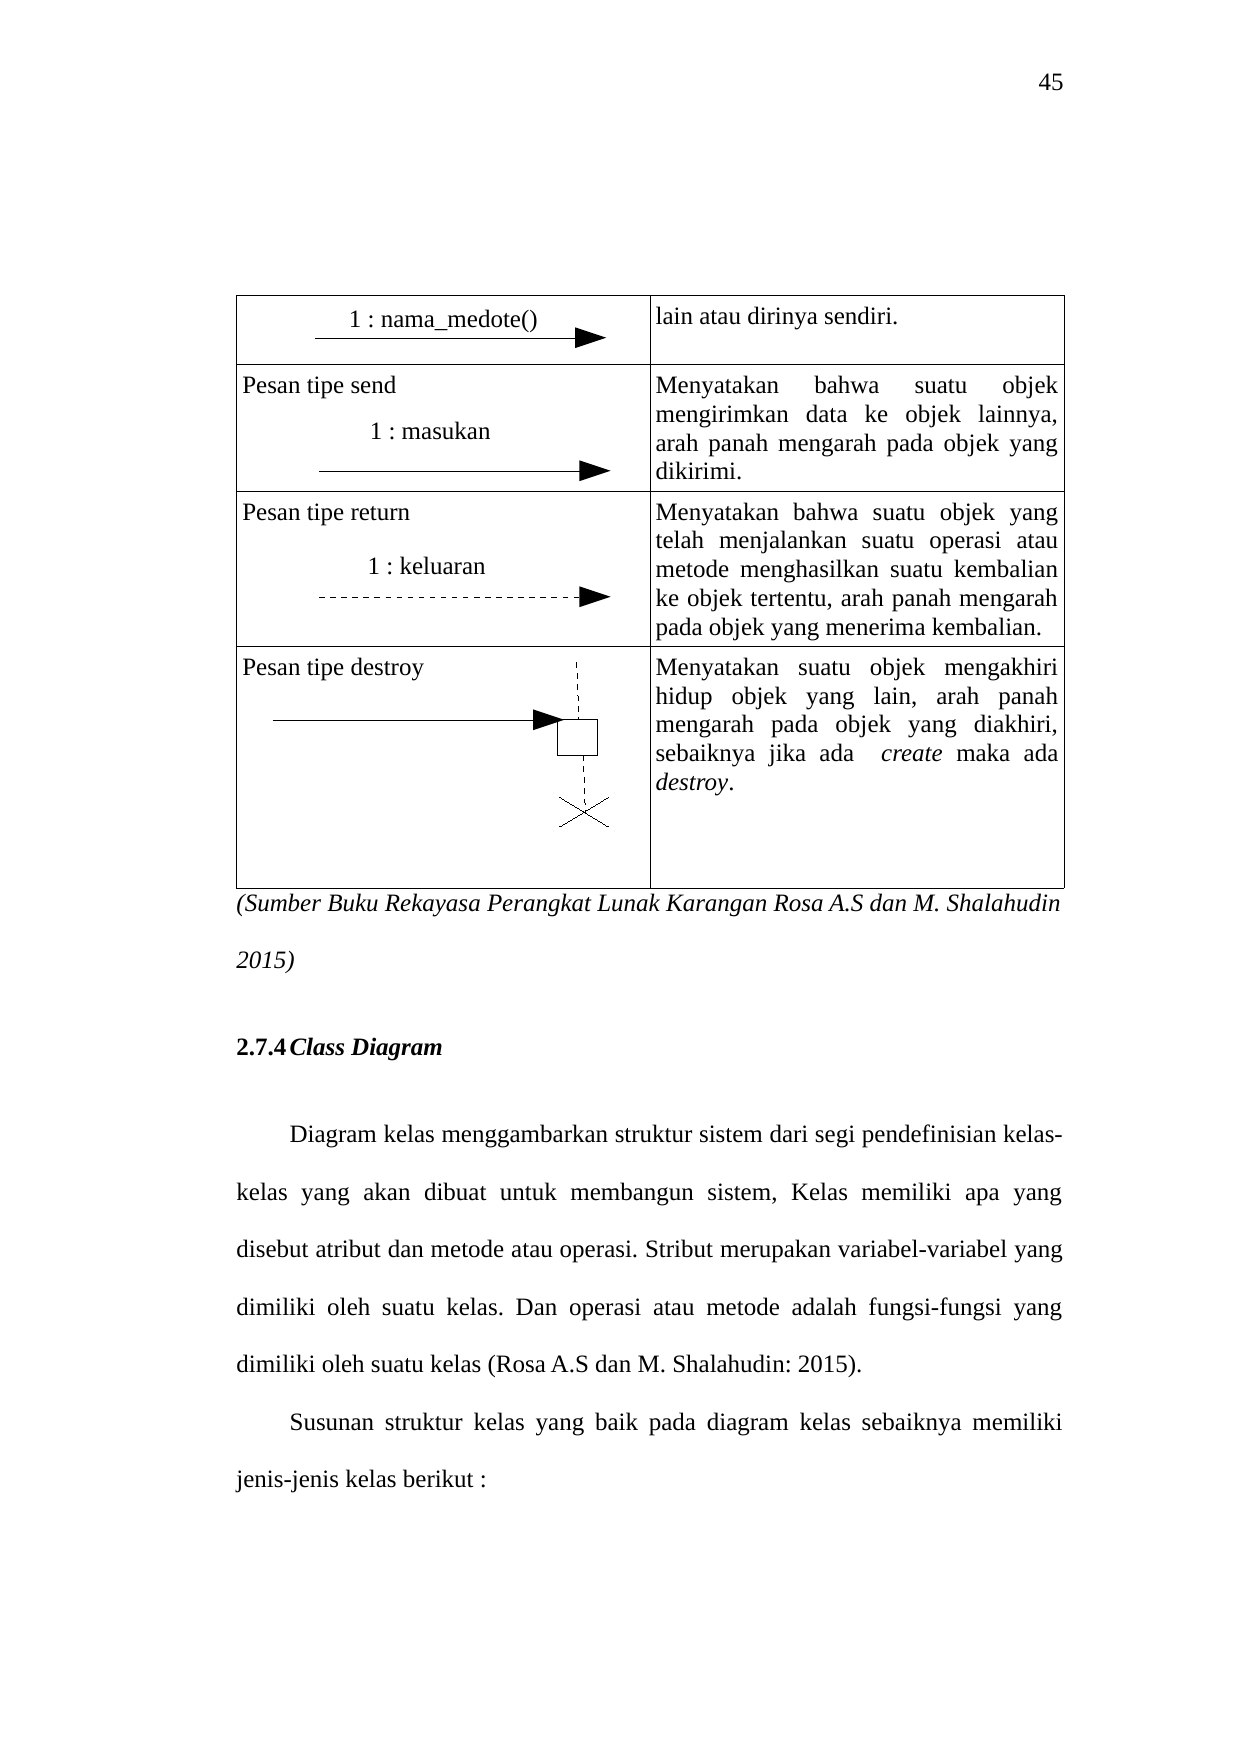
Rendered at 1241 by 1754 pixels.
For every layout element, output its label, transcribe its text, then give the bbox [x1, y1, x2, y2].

table_cell Menyatakan suatu objek mengakhiri hidup objek yang lain, arah panah mengarah pada objek yang diakhiri, sebaiknya jika ada create maka ada destroy. [651, 647, 1064, 888]
text Diagram kelas menggambarkan struktur sistem dari segi pendefinisian kelas-kelas yang akan dibuat untuk membangun sistem, Kelas memiliki apa yang disebut atribut dan metode atau operasi. Stribut merupakan variabel-variabel yang dimiliki oleh suatu kelas. Dan operasi atau metode adalah fungsi-fungsi yang dimiliki oleh suatu kelas (Rosa A.S dan M. Shalahudin: 2015). [236, 1119, 1063, 1378]
table_cell Menyatakan bahwa suatu objek mengirimkan data ke objek lainnya, arah panah mengarah pada objek yang dikirimi. [651, 365, 1064, 491]
table_cell Pesan tipe return [237, 492, 650, 646]
table_cell lain atau dirinya sendiri. [651, 296, 1064, 364]
text Susunan struktur kelas yang baik pada diagram kelas sebaiknya memiliki jenis-jenis kelas berikut : [236, 1407, 1063, 1493]
table_cell Menyatakan bahwa suatu objek yang telah menjalankan suatu operasi atau metode menghasilkan suatu kembalian ke objek tertentu, arah panah mengarah pada objek yang menerima kembalian. [651, 492, 1064, 646]
table_cell Pesan tipe call [237, 296, 650, 364]
table_cell Pesan tipe send [237, 365, 650, 491]
text (Sumber Buku Rekayasa Perangkat Lunak Karangan Rosa A.S dan M. Shalahudin 2015) [236, 889, 1063, 974]
subtitle 2.7.4 Class Diagram [236, 1032, 1063, 1061]
table_cell Pesan tipe destroy [237, 647, 650, 888]
